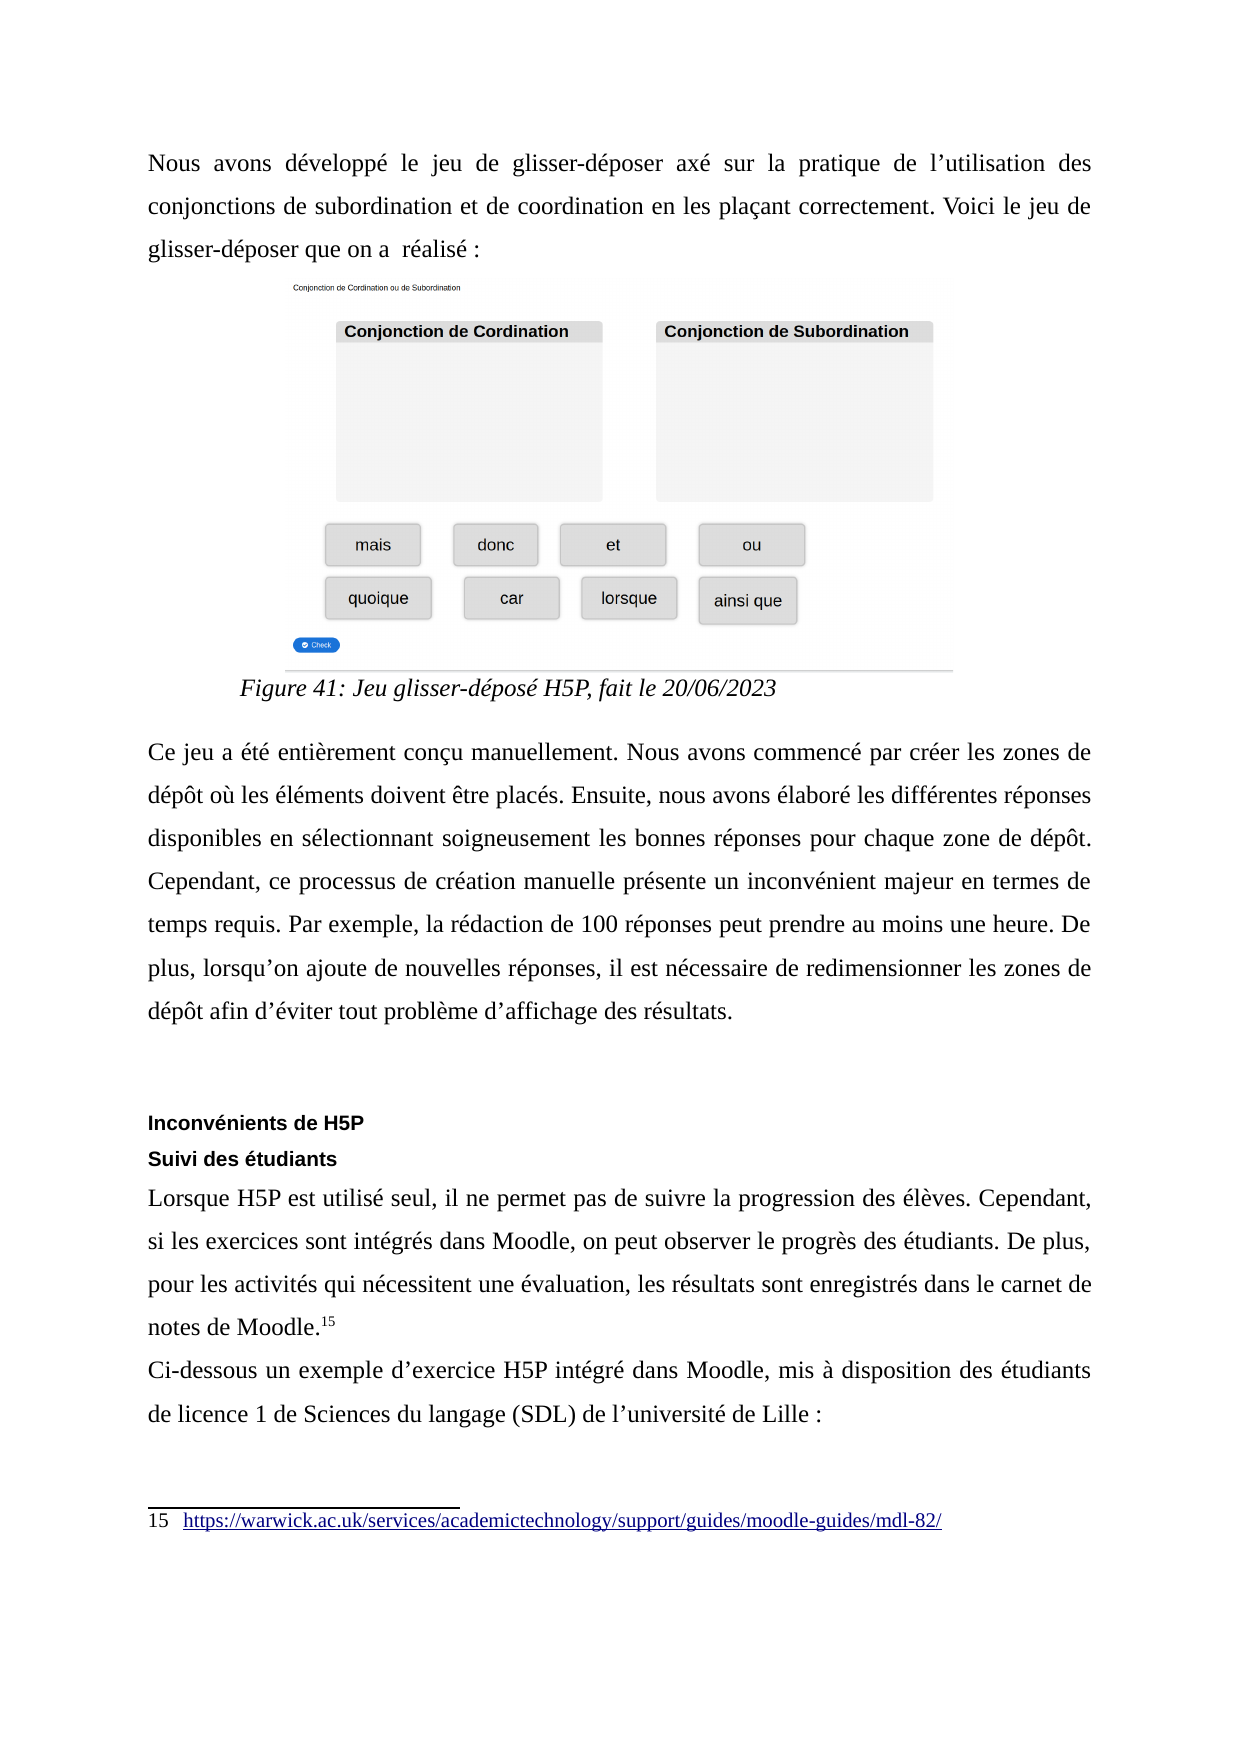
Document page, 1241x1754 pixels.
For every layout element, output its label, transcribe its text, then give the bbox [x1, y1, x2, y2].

text Lorsque H5P est utilisé seul, il ne permet pas de suivre la progression des élèves. Cependant, si les exercices sont intégrés dans Moodle, on peut observer le progrès des étudiants. De plus, pour les activités qui nécessitent une évaluation, les résultats sont enregistrés dans le carnet de notes de Moodle. [148, 1183, 1092, 1341]
text Inconvénients de H5P [148, 1111, 1092, 1135]
text Ci-dessous un exemple d’exercice H5P intégré dans Moodle, mis à disposition des étudiants de licence 1 de Sciences du langage (SDL) de l’université de Lille : [148, 1356, 1092, 1427]
text https://warwick.ac.uk/services/academictechnology/support/guides/moodle-guides/mdl-82/ [148, 1508, 1092, 1532]
text [239, 701, 999, 723]
text Suivi des étudiants [148, 1147, 1092, 1171]
text Figure 35: Jeu glisser-déposé H5P, fait le 20/06/2023 [239, 278, 999, 701]
text Nous avons développé le jeu de glisser-déposer axé sur la pratique de l’utilisation des conjonctions de subordination et de coordination en les plaçant correctement. Voici le jeu de glisser-déposer que on a réalisé : [148, 148, 1092, 263]
text [239, 266, 999, 278]
picture [285, 278, 954, 673]
text Ce jeu a été entièrement conçu manuellement. Nous avons commencé par créer les zones de dépôt où les éléments doivent être placés. Ensuite, nous avons élaboré les différentes réponses disponibles en sélectionnant soigneusement les bonnes réponses pour chaque zone de dépôt. Cependant, ce processus de création manuelle présente un inconvénient majeur en termes de temps requis. Par exemple, la rédaction de 100 réponses peut prendre au moins une heure. De plus, lorsqu’on ajoute de nouvelles réponses, il est nécessaire de redimensionner les zones de dépôt afin d’éviter tout problème d’affichage des résultats. [148, 292, 1092, 1024]
